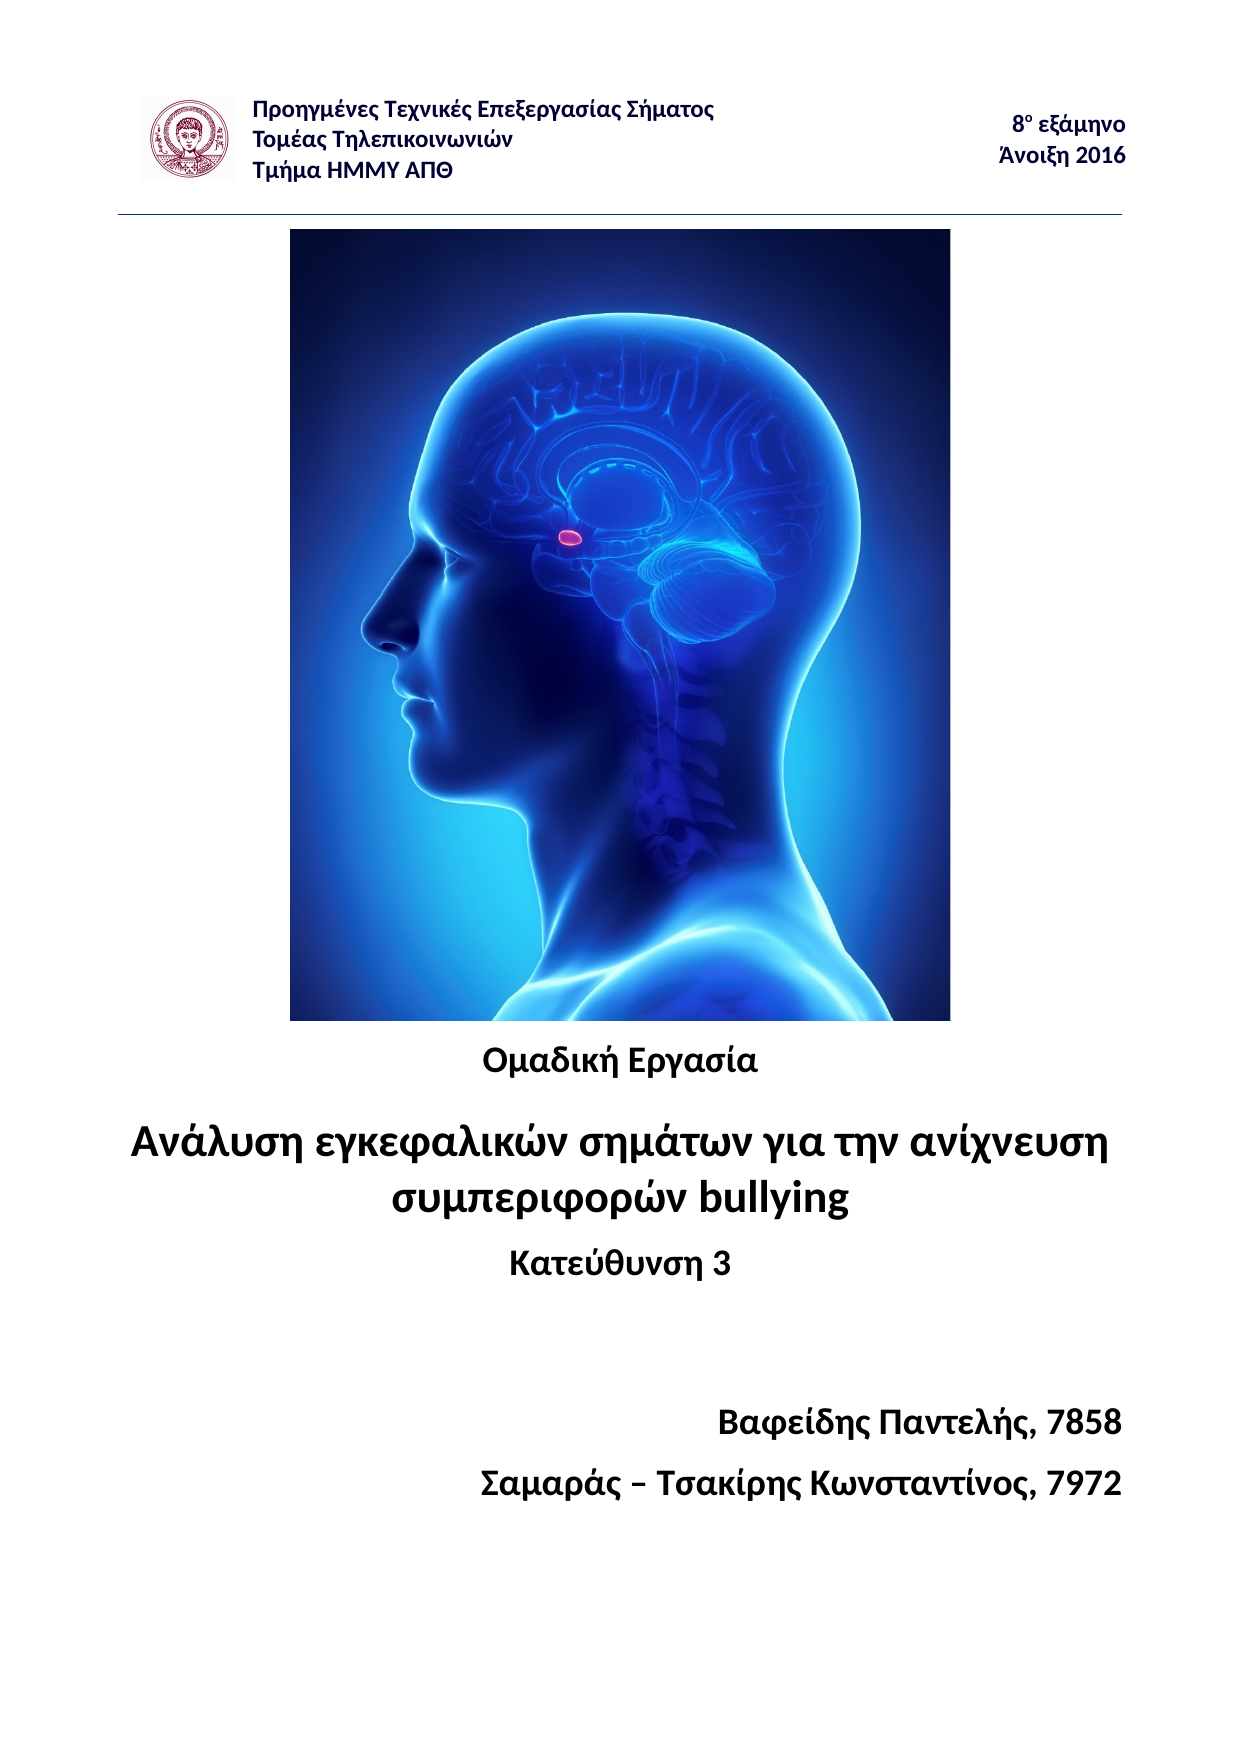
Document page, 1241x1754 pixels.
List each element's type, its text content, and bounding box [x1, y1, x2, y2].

text Βαφείδης Παντελής, 7858 [118, 1398, 1122, 1444]
text Κατεύθυνση 3 [118, 1239, 1122, 1285]
text Σαμαράς – Τσακίρης Κωνσταντίνος, 7972 [118, 1459, 1122, 1504]
text Ανάλυση εγκεφαλικών σημάτων για την ανίχνευση συμπεριφορών bullying [118, 1112, 1122, 1224]
picture [140, 96, 238, 182]
picture [290, 229, 951, 1021]
text Ομαδική Εργασία [118, 1036, 1122, 1082]
